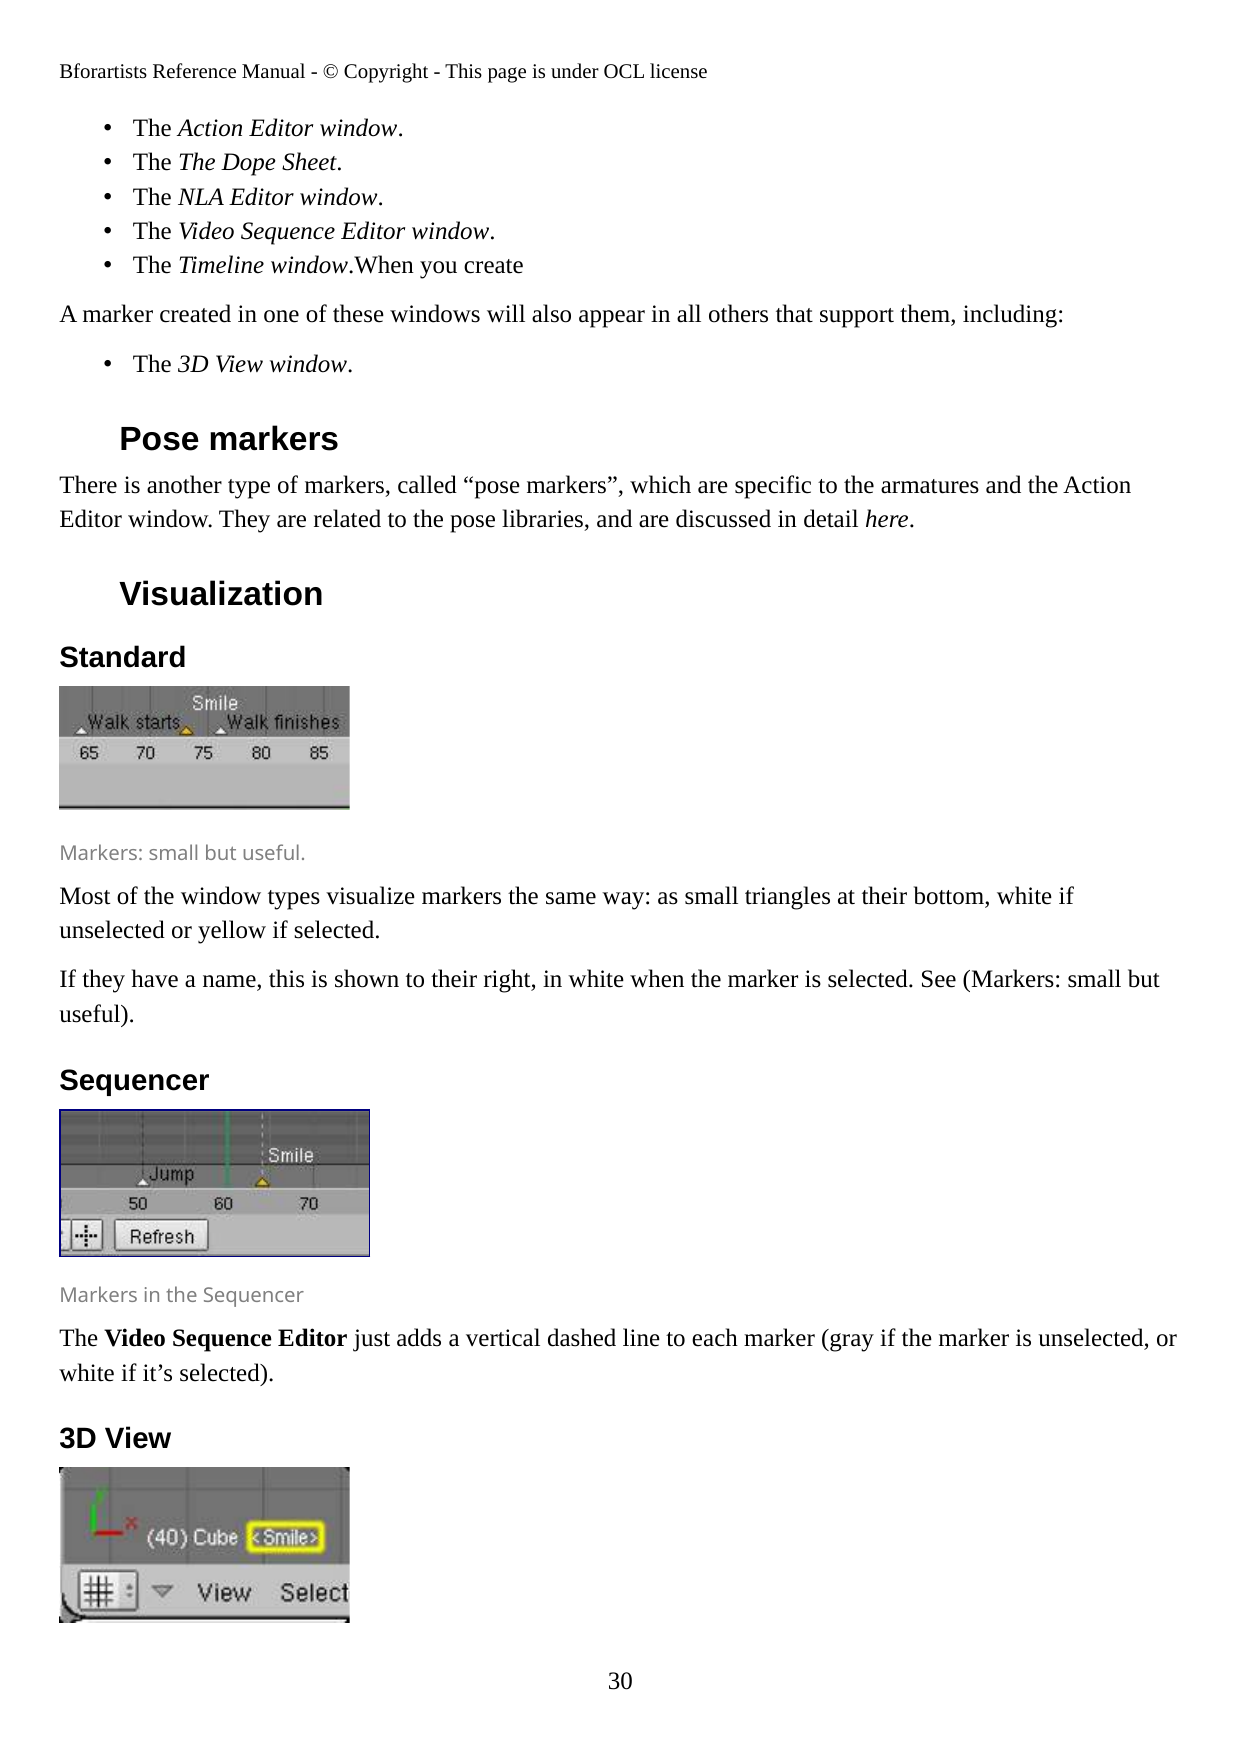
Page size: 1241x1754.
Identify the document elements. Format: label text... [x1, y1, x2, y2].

subtitle Visualization [59, 574, 1181, 613]
list The The Dope Sheet. [103, 147, 1181, 176]
text Markers in the Sequencer [59, 1277, 1181, 1309]
subtitle Standard [59, 640, 1181, 673]
list The NLA Editor window. [103, 182, 1181, 210]
text A marker created in one of these windows will also appear in all others that support them, including: [59, 299, 1181, 328]
list The Video Sequence Editor window. [103, 216, 1181, 245]
picture [59, 686, 350, 810]
list The 3D View window. [103, 349, 1181, 377]
picture [59, 1467, 350, 1623]
text There is another type of markers, called “pose markers”, which are specific to the armatures and the Action Editor window. They are related to the pose libraries, and are discussed in detail here. [59, 470, 1181, 533]
subtitle Sequencer [59, 1063, 1181, 1096]
list The Action Editor window. [103, 113, 1181, 141]
text Most of the window types visualize markers the same way: as small triangles at their bottom, white if unselected or yellow if selected. [59, 881, 1181, 944]
picture [61, 1111, 369, 1256]
subtitle Pose markers [59, 418, 1181, 457]
text Markers: small but useful. [59, 835, 1181, 866]
subtitle 3D View [59, 1421, 1181, 1455]
text The Video Sequence Editor just adds a vertical dashed line to each marker (gray if the marker is unselected, or white if it’s selected). [59, 1323, 1181, 1387]
text If they have a name, this is shown to their right, in white when the marker is selected. See (Markers: small but useful). [59, 964, 1181, 1028]
list The Timeline window.When you create [103, 251, 1181, 279]
